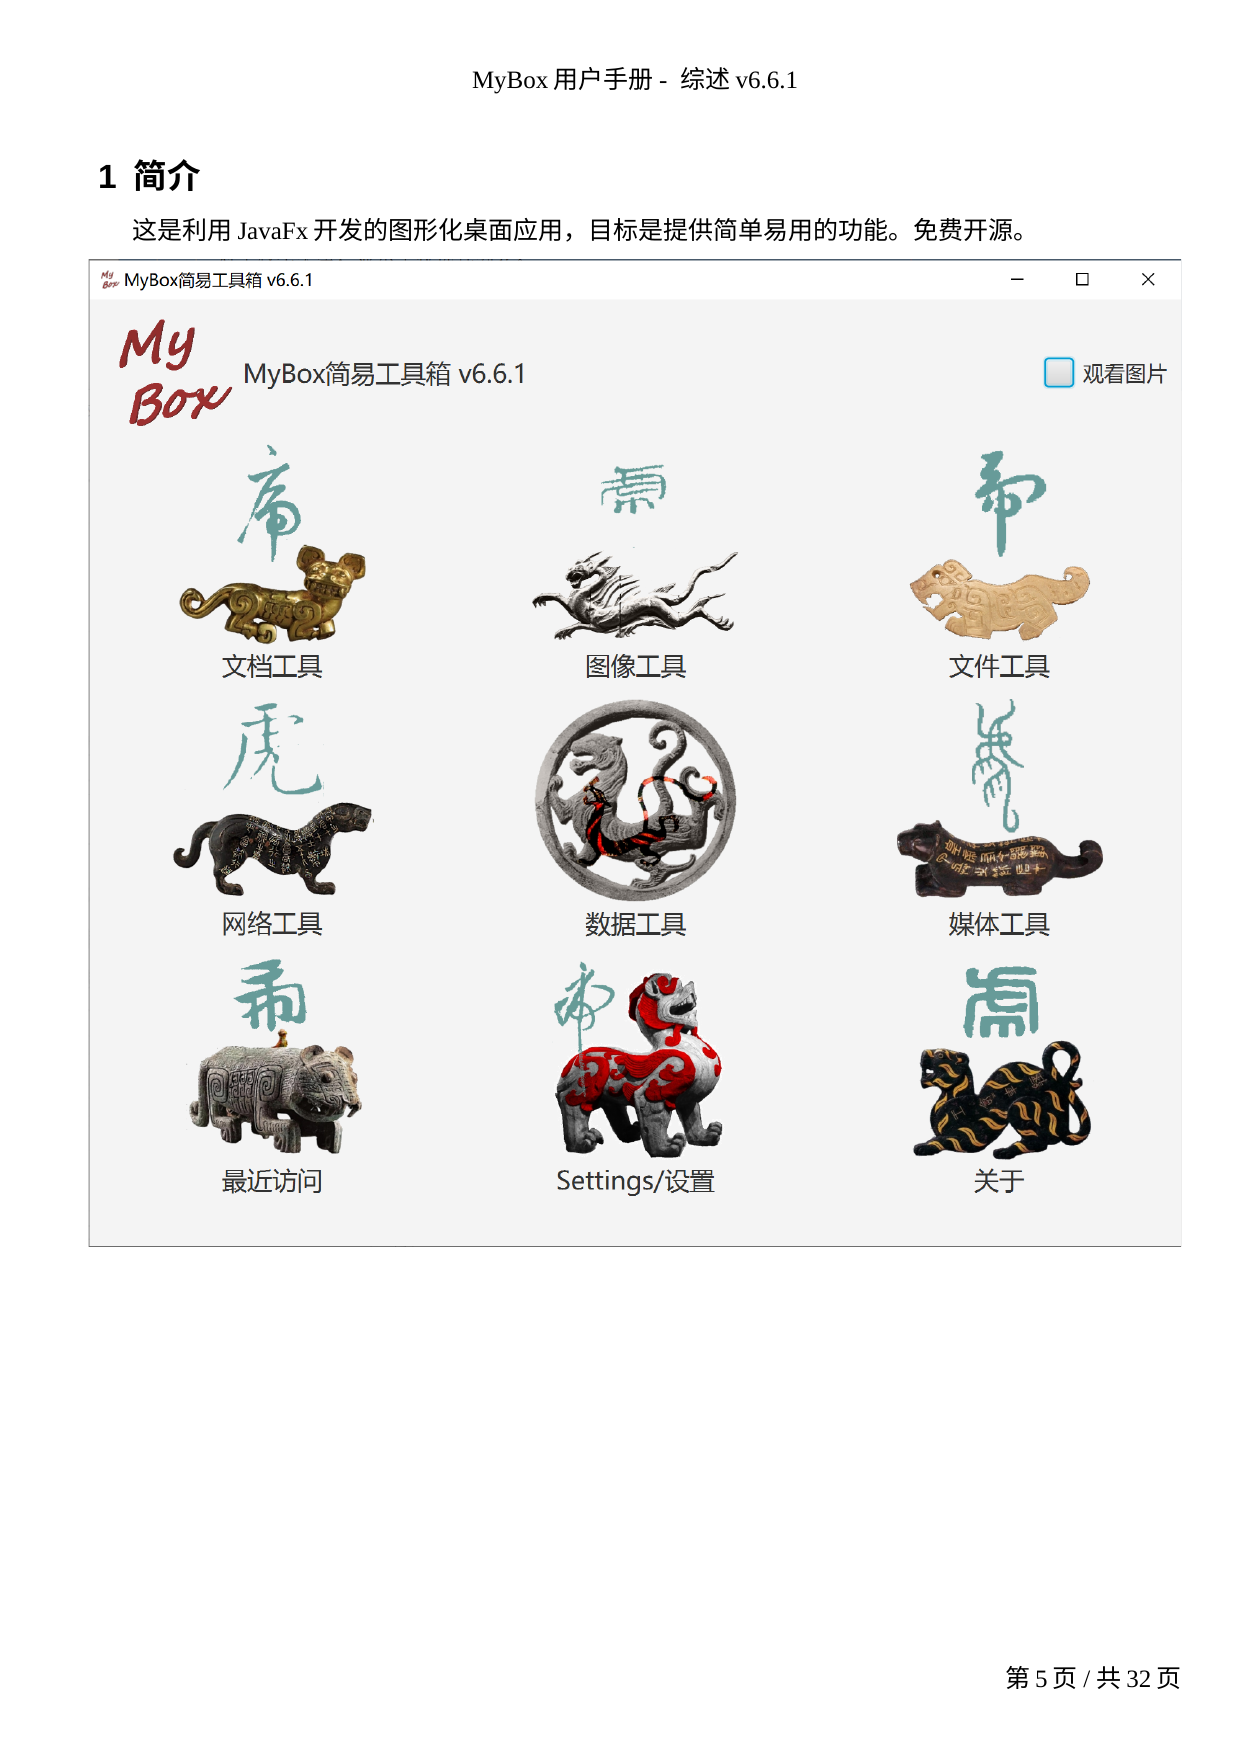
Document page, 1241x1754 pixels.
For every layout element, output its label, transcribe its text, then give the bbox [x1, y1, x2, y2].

text 这是利用JavaFx开发的图形化桌面应用，目标是提供简单易用的功能。免费开源。 [88, 211, 1181, 247]
picture [88, 259, 1182, 1247]
subtitle 简介 [88, 150, 1181, 198]
